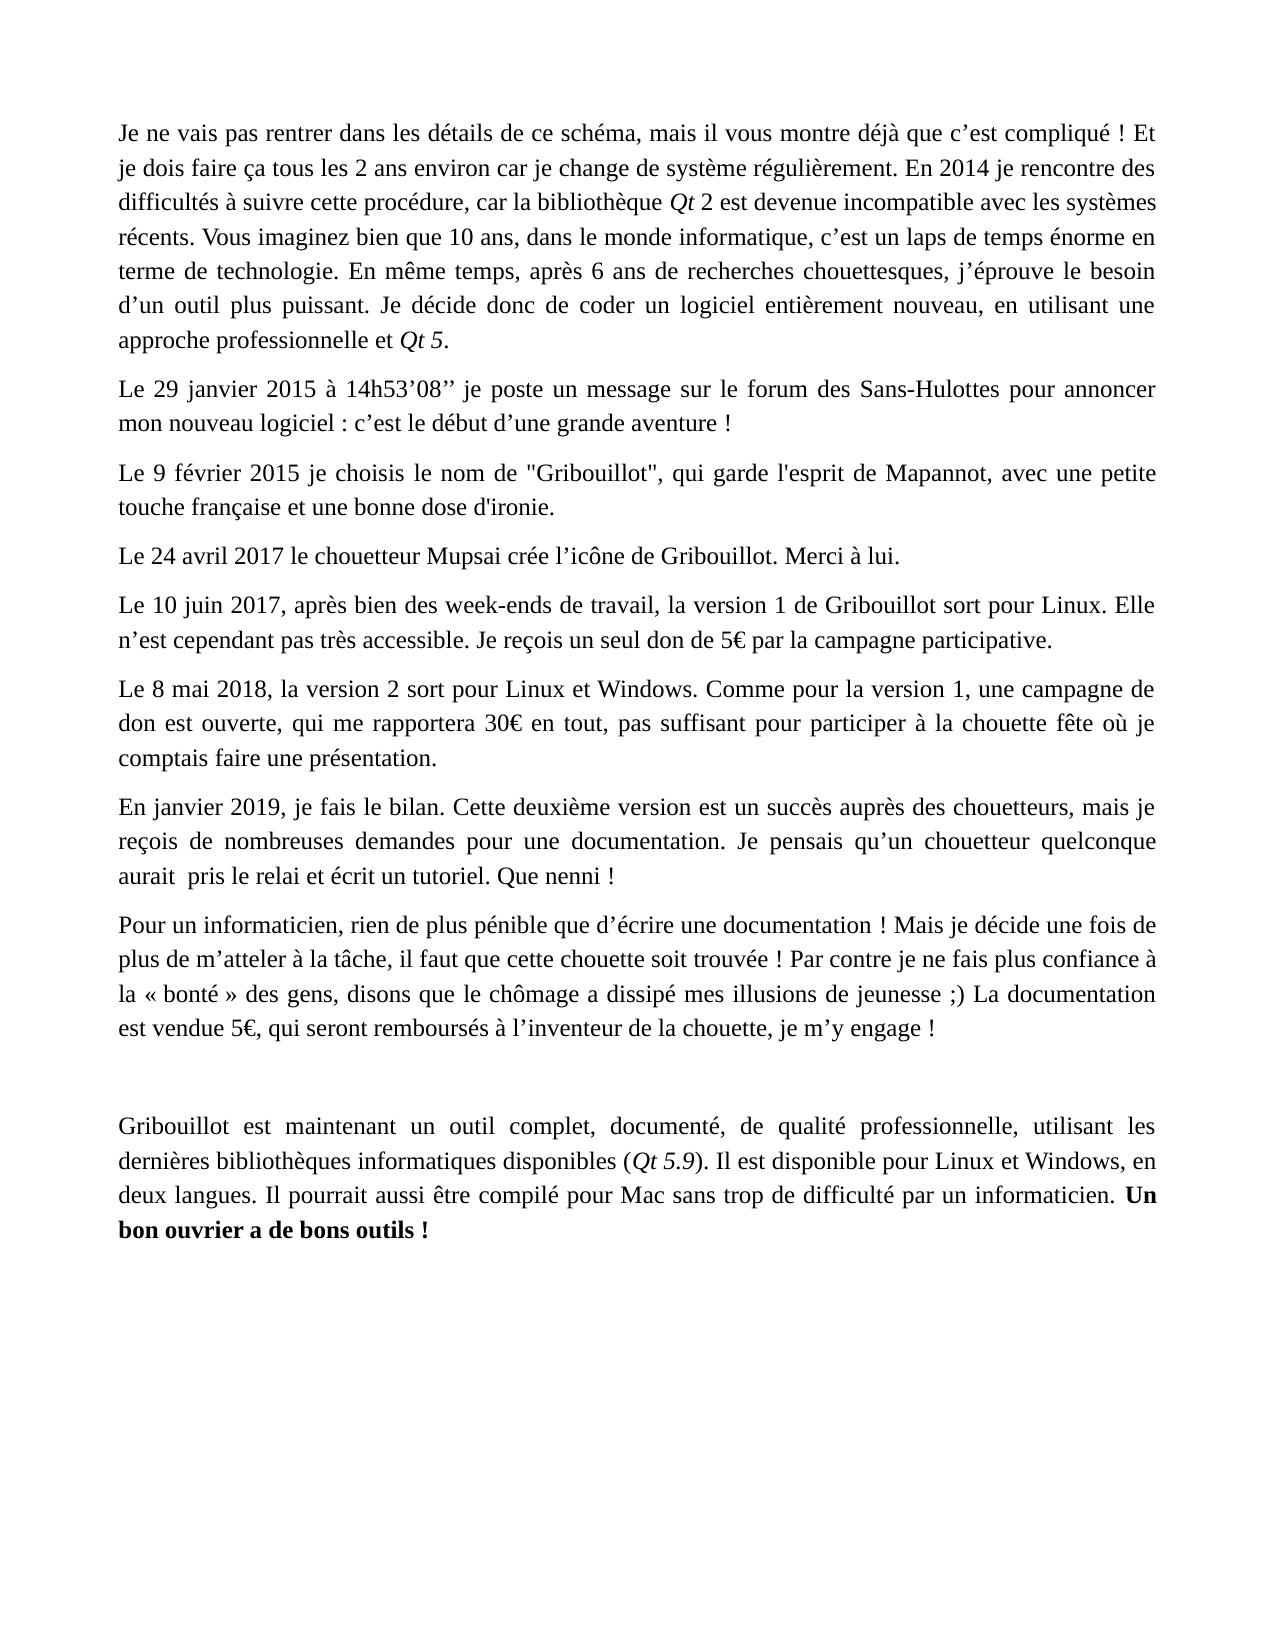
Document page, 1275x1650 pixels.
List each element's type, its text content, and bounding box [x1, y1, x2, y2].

text Le 9 février 2015 je choisis le nom de "Gribouillot", qui garde l'esprit de Mapannot, avec une petite touche française et une bonne dose d'ironie. [118, 458, 1157, 521]
text Le 29 janvier 2015 à 14h53’08’’ je poste un message sur le forum des Sans-Hulottes pour annoncer mon nouveau logiciel : c’est le début d’une grande aventure ! [118, 374, 1157, 437]
text Le 24 avril 2017 le chouetteur Mupsai crée l’icône de Gribouillot. Merci à lui. [118, 541, 1157, 570]
text Le 8 mai 2018, la version 2 sort pour Linux et Windows. Comme pour la version 1, une campagne de don est ouverte, qui me rapportera 30€ en tout, pas suffisant pour participer à la chouette fête où je comptais faire une présentation. [118, 674, 1157, 771]
text Je ne vais pas rentrer dans les détails de ce schéma, mais il vous montre déjà que c’est compliqué ! Et je dois faire ça tous les 2 ans environ car je change de système régulièrement. En 2014 je rencontre des difficultés à suivre cette procédure, car la bibliothèque Qt 2 est devenue incompatible avec les systèmes récents. Vous imaginez bien que 10 ans, dans le monde informatique, c’est un laps de temps énorme en terme de technologie. En même temps, après 6 ans de recherches chouettesques, j’éprouve le besoin d’un outil plus puissant. Je décide donc de coder un logiciel entièrement nouveau, en utilisant une approche professionnelle et Qt 5. [118, 118, 1157, 354]
text En janvier 2019, je fais le bilan. Cette deuxième version est un succès auprès des chouetteurs, mais je reçois de nombreuses demandes pour une documentation. Je pensais qu’un chouetteur quelconque aurait pris le relai et écrit un tutoriel. Que nenni ! [118, 792, 1157, 889]
text Le 10 juin 2017, après bien des week-ends de travail, la version 1 de Gribouillot sort pour Linux. Elle n’est cependant pas très accessible. Je reçois un seul don de 5€ par la campagne participative. [118, 590, 1157, 653]
text Pour un informaticien, rien de plus pénible que d’écrire une documentation ! Mais je décide une fois de plus de m’atteler à la tâche, il faut que cette chouette soit trouvée ! Par contre je ne fais plus confiance à la « bonté » des gens, disons que le chômage a dissipé mes illusions de jeunesse ;) La documentation est vendue 5€, qui seront remboursés à l’inventeur de la chouette, je m’y engage ! [118, 910, 1157, 1042]
text Gribouillot est maintenant un outil complet, documenté, de qualité professionnelle, utilisant les dernières bibliothèques informatiques disponibles (Qt 5.9). Il est disponible pour Linux et Windows, en deux langues. Il pourrait aussi être compilé pour Mac sans trop de difficulté par un informaticien. Un bon ouvrier a de bons outils ! [118, 1111, 1157, 1243]
